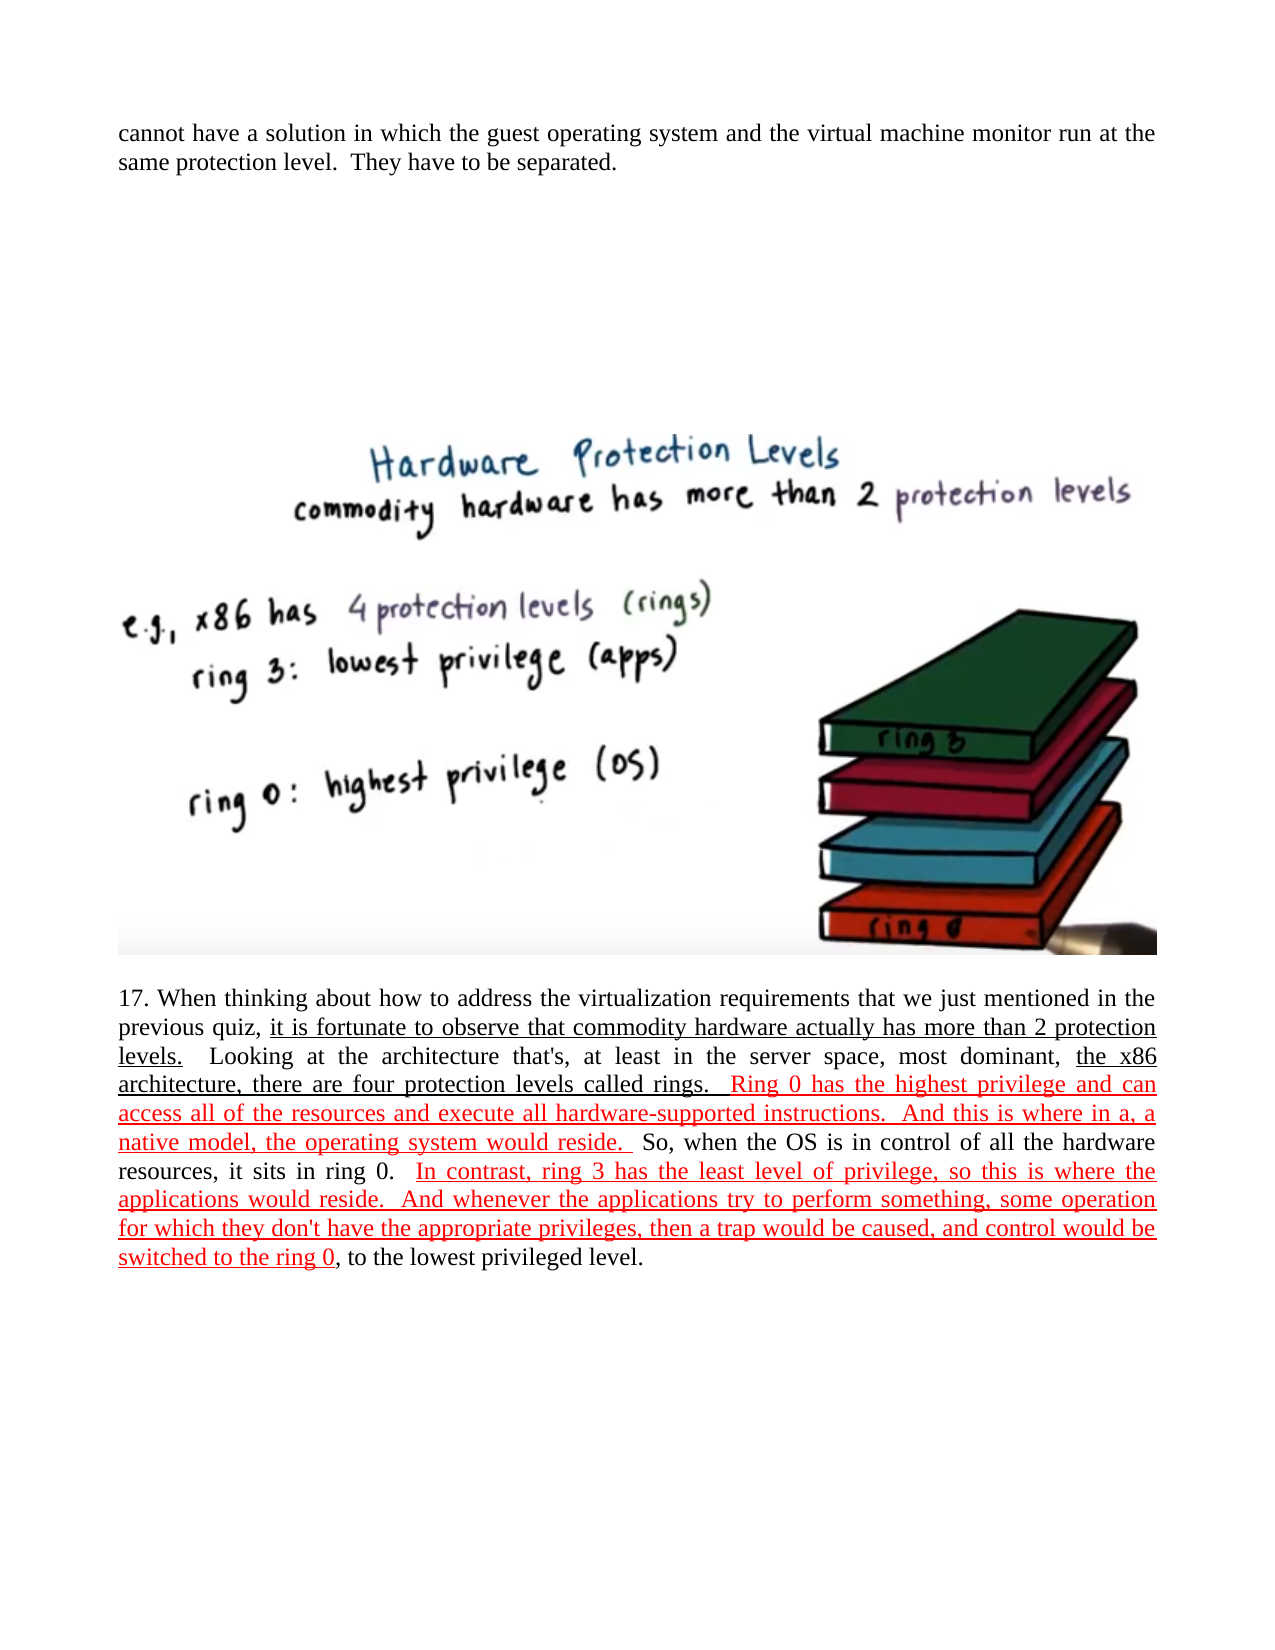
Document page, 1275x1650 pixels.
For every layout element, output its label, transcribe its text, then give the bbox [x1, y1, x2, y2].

picture [118, 434, 1157, 955]
text for which they don't have the appropriate privileges, then a trap would be caused, and control would be [118, 1211, 1157, 1238]
text access all of the resources and execute all hardware-supported instructions. And this is where in a, a native model, the operating system would reside. So, when the OS is in control of all the hardware resources, it sits in ring 0. In contrast, ring 3 has the least level of privilege, so this is where the applications would reside. And whenever the applications try to perform something, some operation [118, 1096, 1157, 1209]
text switched to the ring 0, to the lowest privileged level. [118, 1240, 1157, 1271]
text cannot have a solution in which the guest operating system and the virtual machine monitor run at the same protection level. They have to be separated. [118, 118, 1157, 176]
text 17. When thinking about how to address the virtualization requirements that we just mentioned in the previous quiz, it is fortunate to observe that commodity hardware actually has more than 2 protection levels. Looking at the architecture that's, at least in the server space, most dominant, the x86 architecture, there are four protection levels called rings. Ring 0 has the highest privilege and can [118, 983, 1157, 1094]
